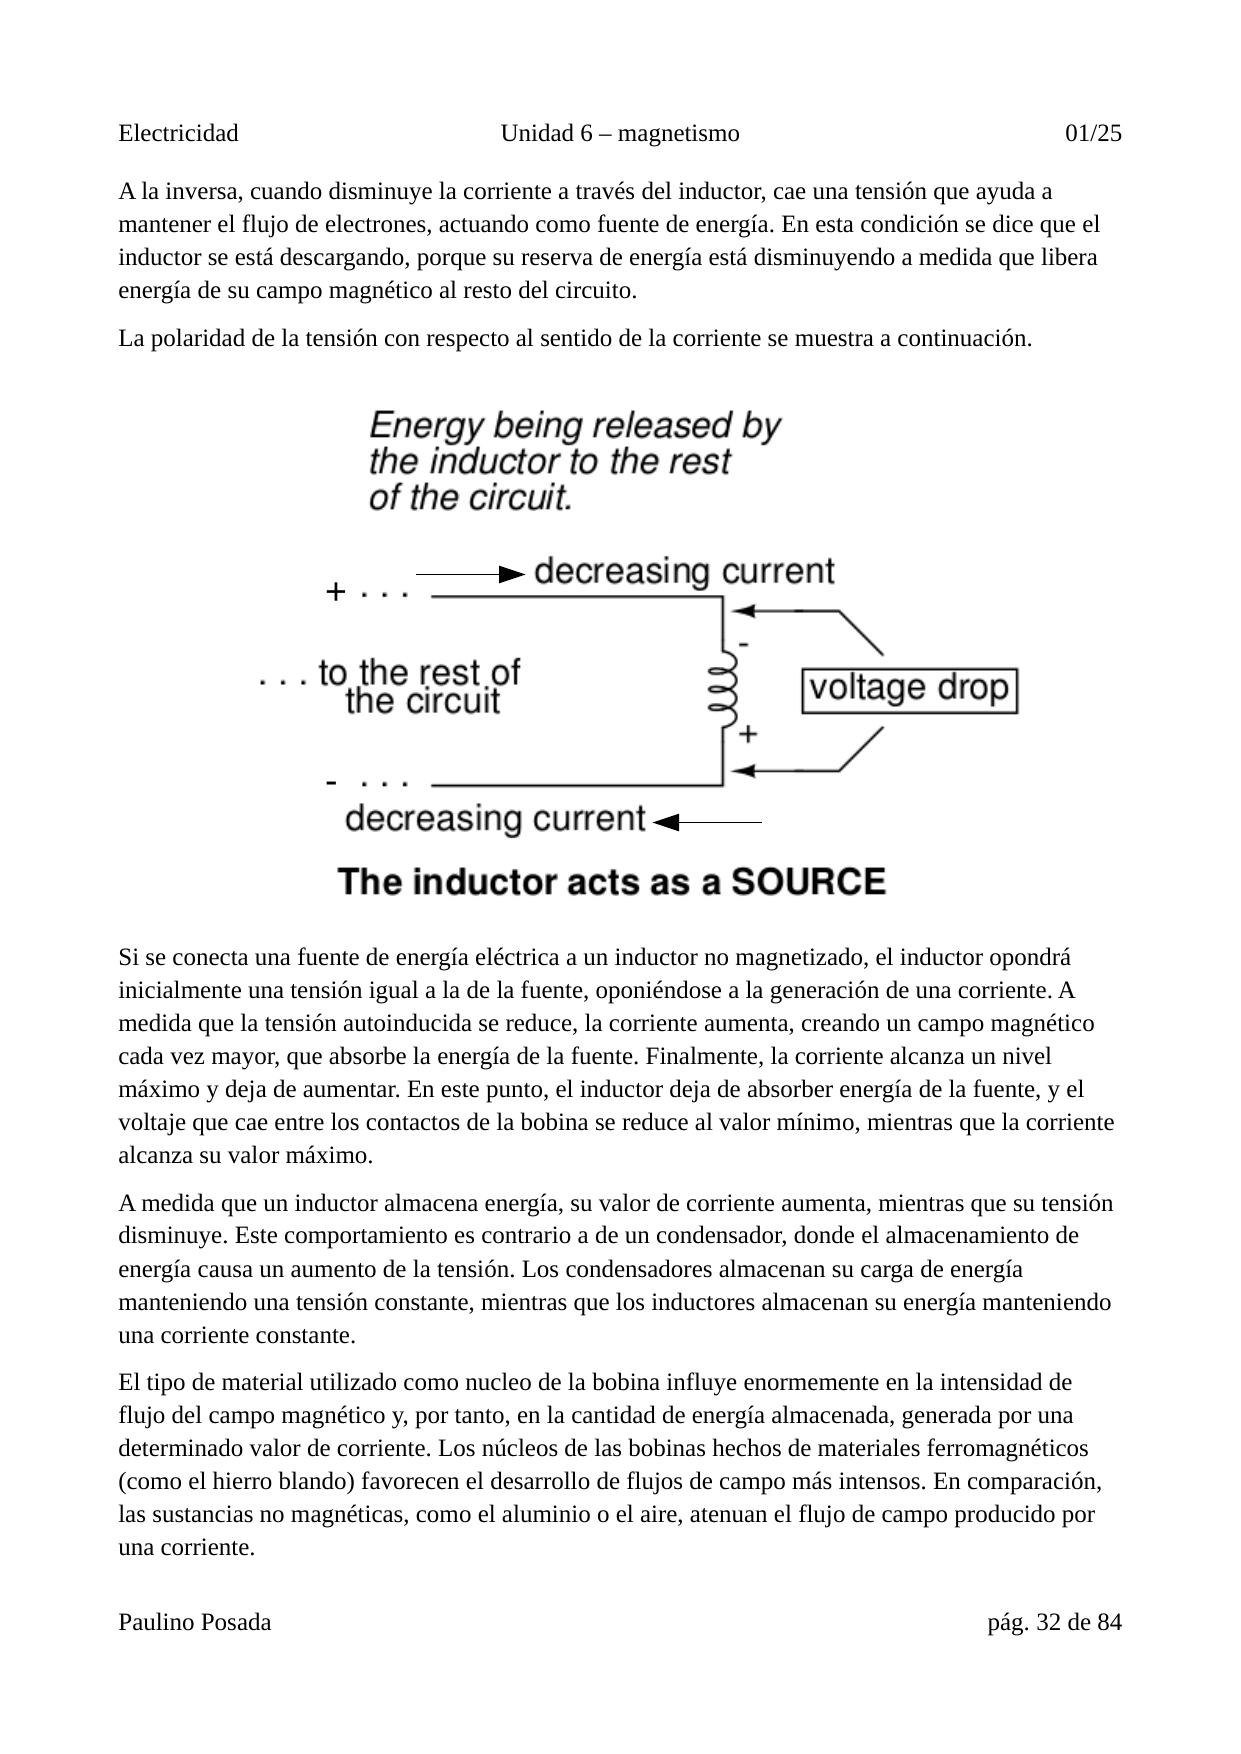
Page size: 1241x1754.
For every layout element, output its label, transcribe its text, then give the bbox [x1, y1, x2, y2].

text La polaridad de la tensión con respecto al sentido de la corriente se muestra a continuación. [118, 323, 1122, 352]
text A medida que un inductor almacena energía, su valor de corriente aumenta, mientras que su tensión disminuye. Este comportamiento es contrario a de un condensador, donde el almacenamiento de energía causa un aumento de la tensión. Los condensadores almacenan su carga de energía manteniendo una tensión constante, mientras que los inductores almacenan su energía manteniendo una corriente constante. [118, 1188, 1122, 1348]
text El tipo de material utilizado como nucleo de la bobina influye enormemente en la intensidad de flujo del campo magnético y, por tanto, en la cantidad de energía almacenada, generada por una determinado valor de corriente. Los núcleos de las bobinas hechos de materiales ferromagnéticos (como el hierro blando) favorecen el desarrollo de flujos de campo más intensos. En comparación, las sustancias no magnéticas, como el aluminio o el aire, atenuan el flujo de campo producido por una corriente. [118, 1367, 1122, 1561]
picture [236, 389, 1049, 907]
text Si se conecta una fuente de energía eléctrica a un inductor no magnetizado, el inductor opondrá inicialmente una tensión igual a la de la fuente, oponiéndose a la generación de una corriente. A medida que la tensión autoinducida se reduce, la corriente aumenta, creando un campo magnético cada vez mayor, que absorbe la energía de la fuente. Finalmente, la corriente alcanza un nivel máximo y deja de aumentar. En este punto, el inductor deja de absorber energía de la fuente, y el voltaje que cae entre los contactos de la bobina se reduce al valor mínimo, mientras que la corriente alcanza su valor máximo. [118, 942, 1122, 1169]
text A la inversa, cuando disminuye la corriente a través del inductor, cae una tensión que ayuda a mantener el flujo de electrones, actuando como fuente de energía. En esta condición se dice que el inductor se está descargando, porque su reserva de energía está disminuyendo a medida que libera energía de su campo magnético al resto del circuito. [118, 176, 1122, 304]
